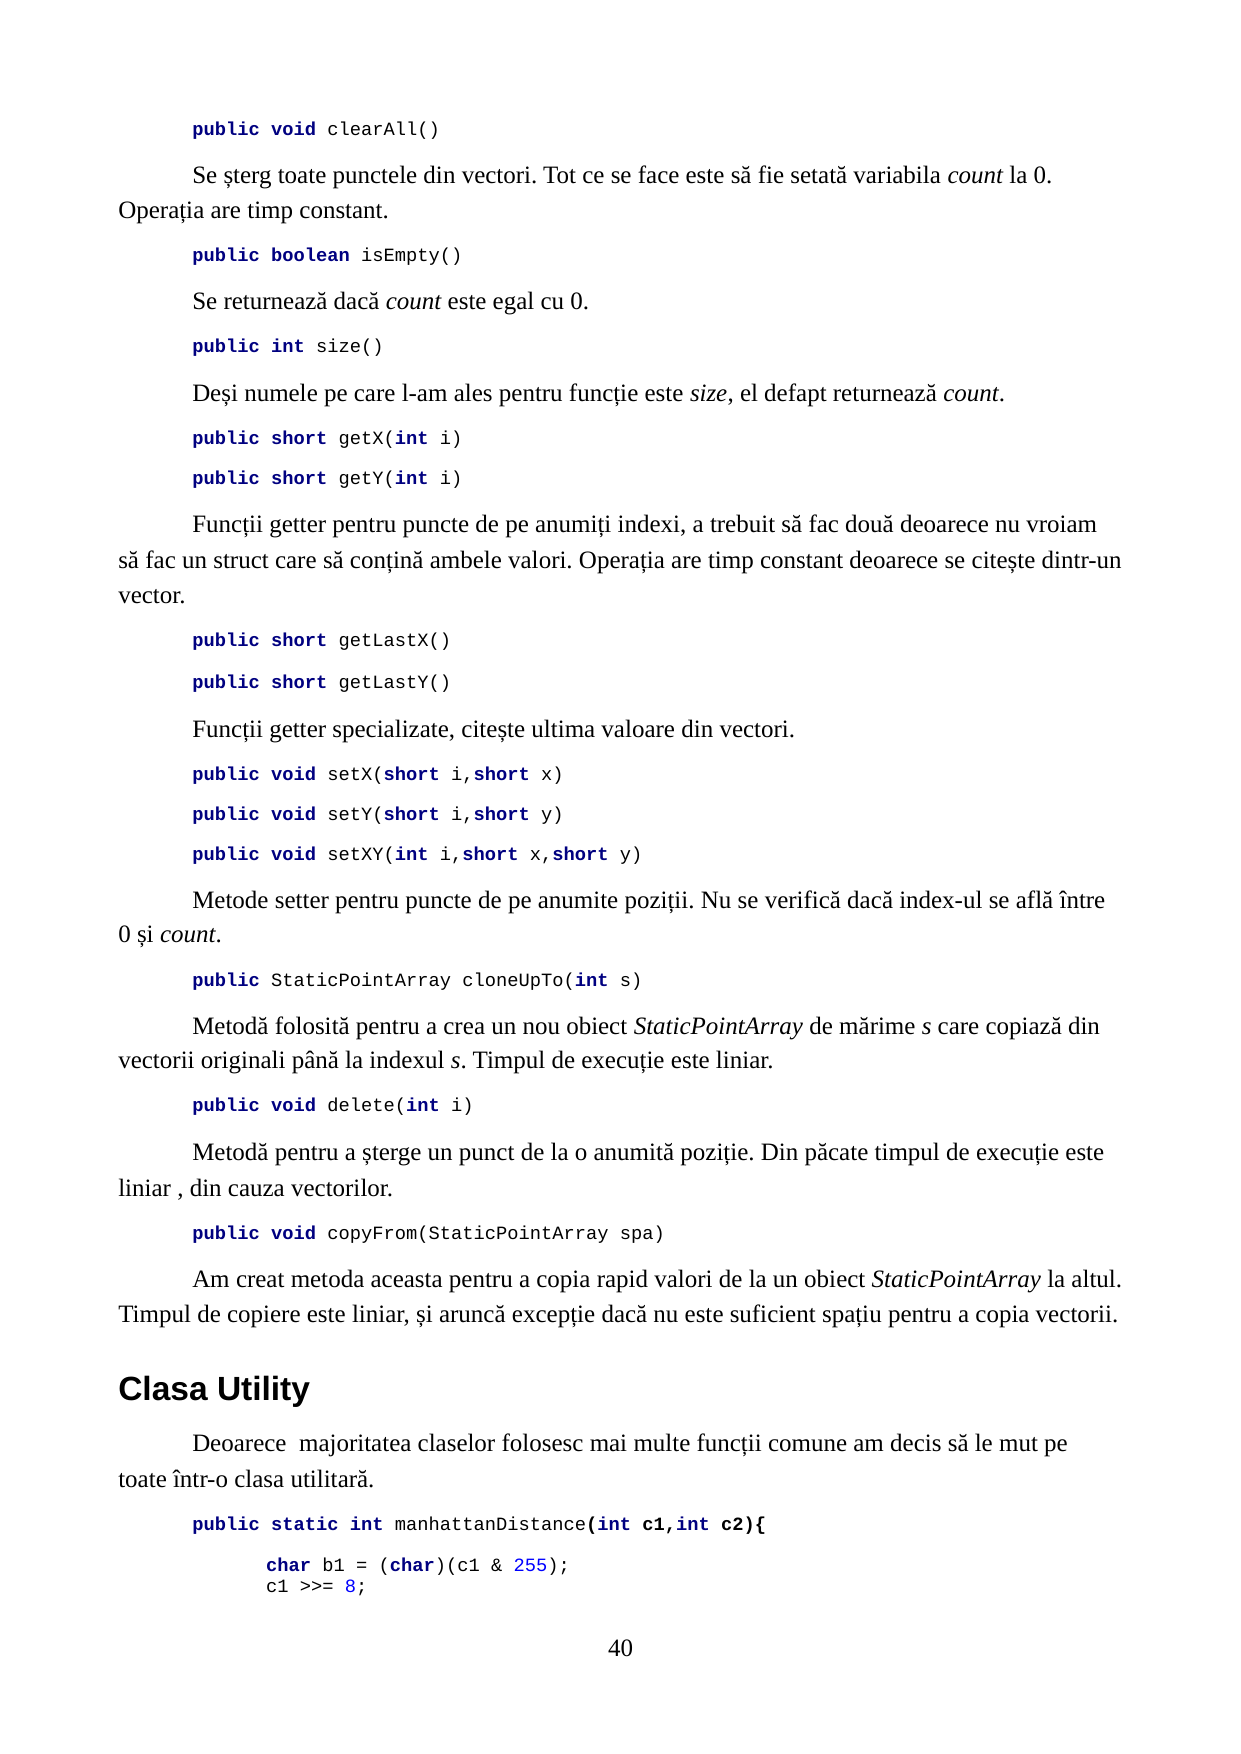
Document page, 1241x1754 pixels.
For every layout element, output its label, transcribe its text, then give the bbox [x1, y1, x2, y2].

text Deși numele pe care l-am ales pentru funcție este size, el defapt returnează count. [118, 378, 1122, 406]
text public int size() [118, 335, 1122, 358]
text public short getLastX() [118, 629, 1122, 652]
text Metodă folosită pentru a crea un nou obiect StaticPointArray de mărime s care copiază din vectorii originali până la indexul s. Timpul de execuție este liniar. [118, 1011, 1122, 1074]
text Se returnează dacă count este egal cu 0. [118, 286, 1122, 315]
text public StaticPointArray cloneUpTo(int s) [118, 968, 1122, 992]
text Funcții getter pentru puncte de pe anumiți indexi, a trebuit să fac două deoarece nu vroiam să fac un struct care să conțină ambele valori. Operația are timp constant deoarece se citește dintr-un vector. [118, 509, 1122, 609]
text public void setX(short i,short x) [118, 763, 1122, 786]
text Deoarece majoritatea claselor folosesc mai multe funcții comune am decis să le mut pe toate într-o clasa utilitară. [118, 1420, 1122, 1493]
text Metode setter pentru puncte de pe anumite poziții. Nu se verifică dacă index-ul se află între 0 și count. [118, 885, 1122, 948]
text Metodă pentru a șterge un punct de la o anumită poziție. Din păcate timpul de execuție este liniar , din cauza vectorilor. [118, 1137, 1122, 1202]
text public short getY(int i) [118, 469, 1122, 490]
text char b1 = (char)(c1 & 255); [118, 1556, 1122, 1577]
text public void delete(int i) [118, 1094, 1122, 1117]
text public void clearAll() [118, 118, 1122, 141]
text public void setY(short i,short y) [118, 805, 1122, 826]
text Se șterg toate punctele din vectori. Tot ce se face este să fie setată variabila count la 0. Operația are timp constant. [118, 160, 1122, 224]
text public void setXY(int i,short x,short y) [118, 845, 1122, 866]
text public short getLastY() [118, 671, 1122, 694]
text c1 >>= 8; [118, 1577, 1122, 1598]
text Funcții getter specializate, citește ultima valoare din vectori. [118, 714, 1122, 742]
subtitle Clasa Utility [118, 1369, 1122, 1408]
text public short getX(int i) [118, 427, 1122, 450]
text public boolean isEmpty() [118, 244, 1122, 267]
text Am creat metoda aceasta pentru a copia rapid valori de la un obiect StaticPointArray la altul. Timpul de copiere este liniar, și aruncă excepție dacă nu este suficient spațiu pentru a copia vectorii. [118, 1264, 1122, 1328]
text public static int manhattanDistance(int c1,int c2){ [118, 1513, 1122, 1536]
text public void copyFrom(StaticPointArray spa) [118, 1222, 1122, 1245]
